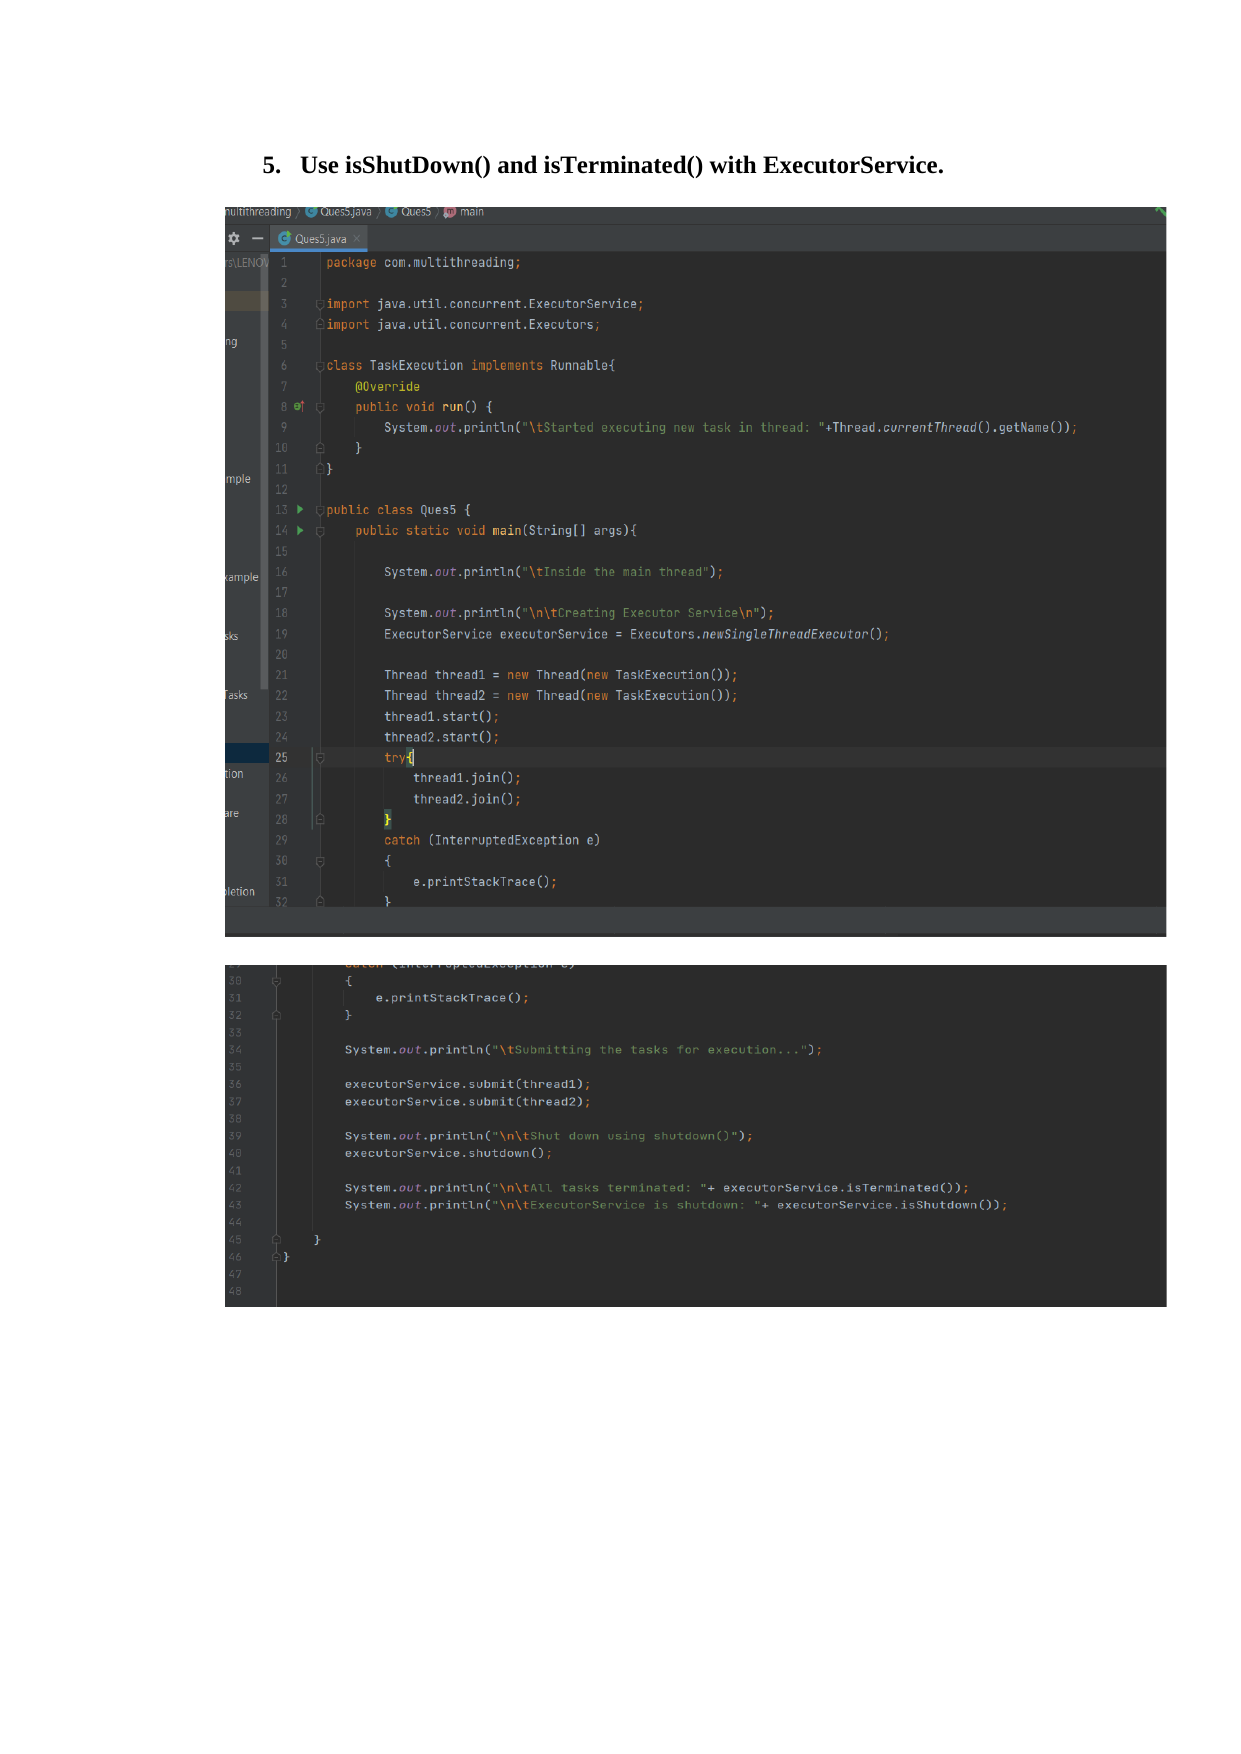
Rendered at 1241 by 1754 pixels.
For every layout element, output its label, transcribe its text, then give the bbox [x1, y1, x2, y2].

list Use isShutDown() and isTerminated() with ExecutorService. [262, 150, 1090, 179]
